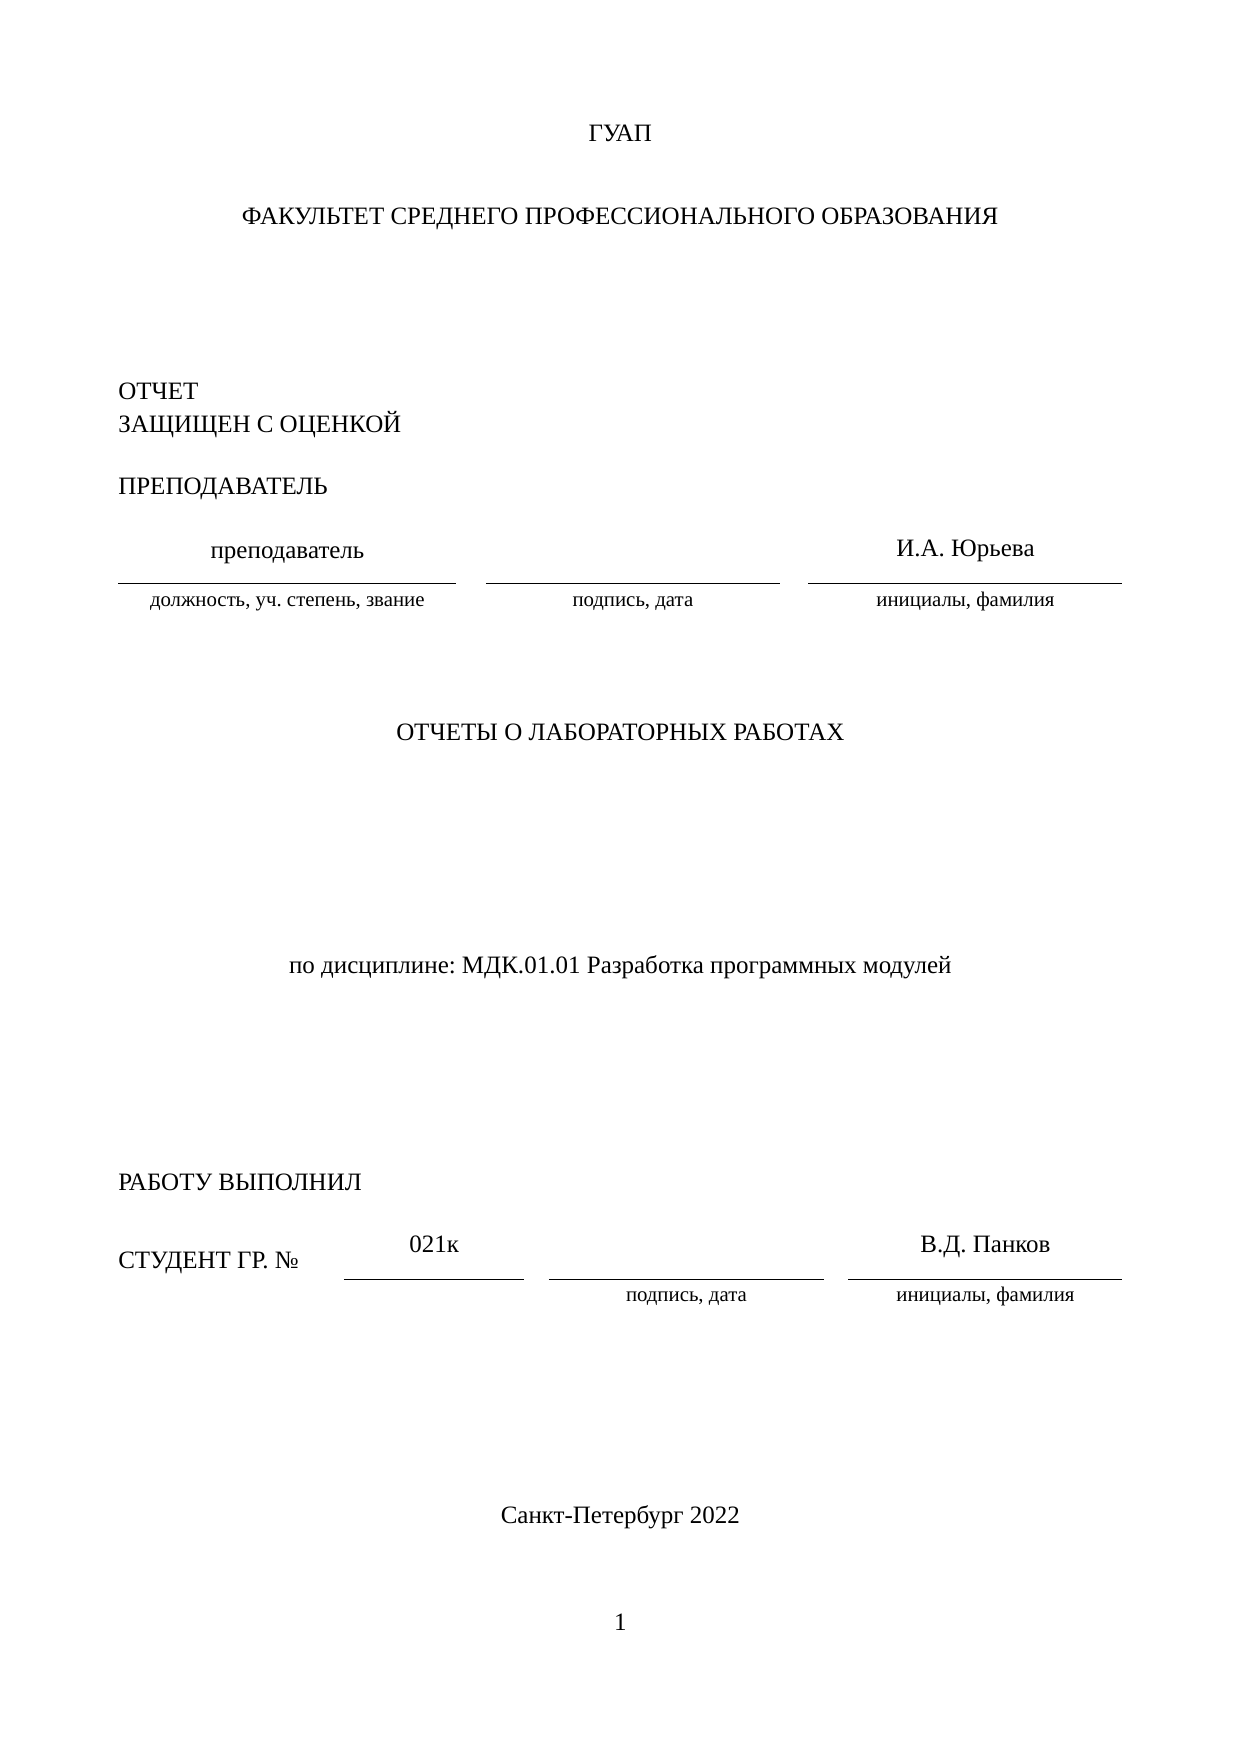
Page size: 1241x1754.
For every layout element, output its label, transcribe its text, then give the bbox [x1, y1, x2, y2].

table_cell [456, 583, 486, 617]
table_header И.А. Юрьева [808, 521, 1122, 583]
table_header преподаватель [118, 521, 456, 583]
table_cell [524, 1279, 549, 1312]
text Санкт-Петербург 2022 [118, 1500, 1122, 1529]
text ФАКУЛЬТЕТ СРЕДНЕГО ПРОФЕССИОНАЛЬНОГО ОБРАЗОВАНИЯ [118, 201, 1122, 230]
table_header [824, 1216, 848, 1278]
table_cell по дисциплине: МДК.01.01 Разработка программных модулей [118, 950, 1122, 983]
table_cell подпись, дата [486, 584, 779, 617]
table_cell [344, 1280, 524, 1312]
table_cell [118, 1279, 344, 1312]
table_cell [824, 1279, 848, 1312]
table_cell должность, уч. степень, звание [118, 584, 456, 617]
table_cell подпись, дата [549, 1280, 824, 1312]
table_header 021к [344, 1216, 524, 1278]
table_cell [118, 983, 1122, 1041]
table_cell инициалы, фамилия [848, 1280, 1122, 1312]
table_header [549, 1216, 824, 1278]
table_header [456, 521, 486, 583]
table_header [524, 1216, 549, 1278]
table_cell инициалы, фамилия [808, 584, 1122, 617]
table_cell [780, 583, 808, 617]
text ГУАП [118, 118, 1122, 147]
table_cell ОТЧЕТЫ О ЛАБОРАТОРНЫХ РАБОТАХ [118, 617, 1122, 767]
table_header [780, 521, 808, 583]
table_header [486, 521, 779, 583]
table_cell [118, 767, 1122, 950]
text РАБОТУ ВЫПОЛНИЛ [118, 1167, 1122, 1196]
table_header В.Д. Панков [848, 1216, 1122, 1278]
text ПРЕПОДАВАТЕЛЬ [118, 471, 1122, 500]
table_header СТУДЕНТ ГР. № [118, 1216, 344, 1278]
text ОТЧЕТ ЗАЩИЩЕН С ОЦЕНКОЙ [118, 376, 1122, 438]
